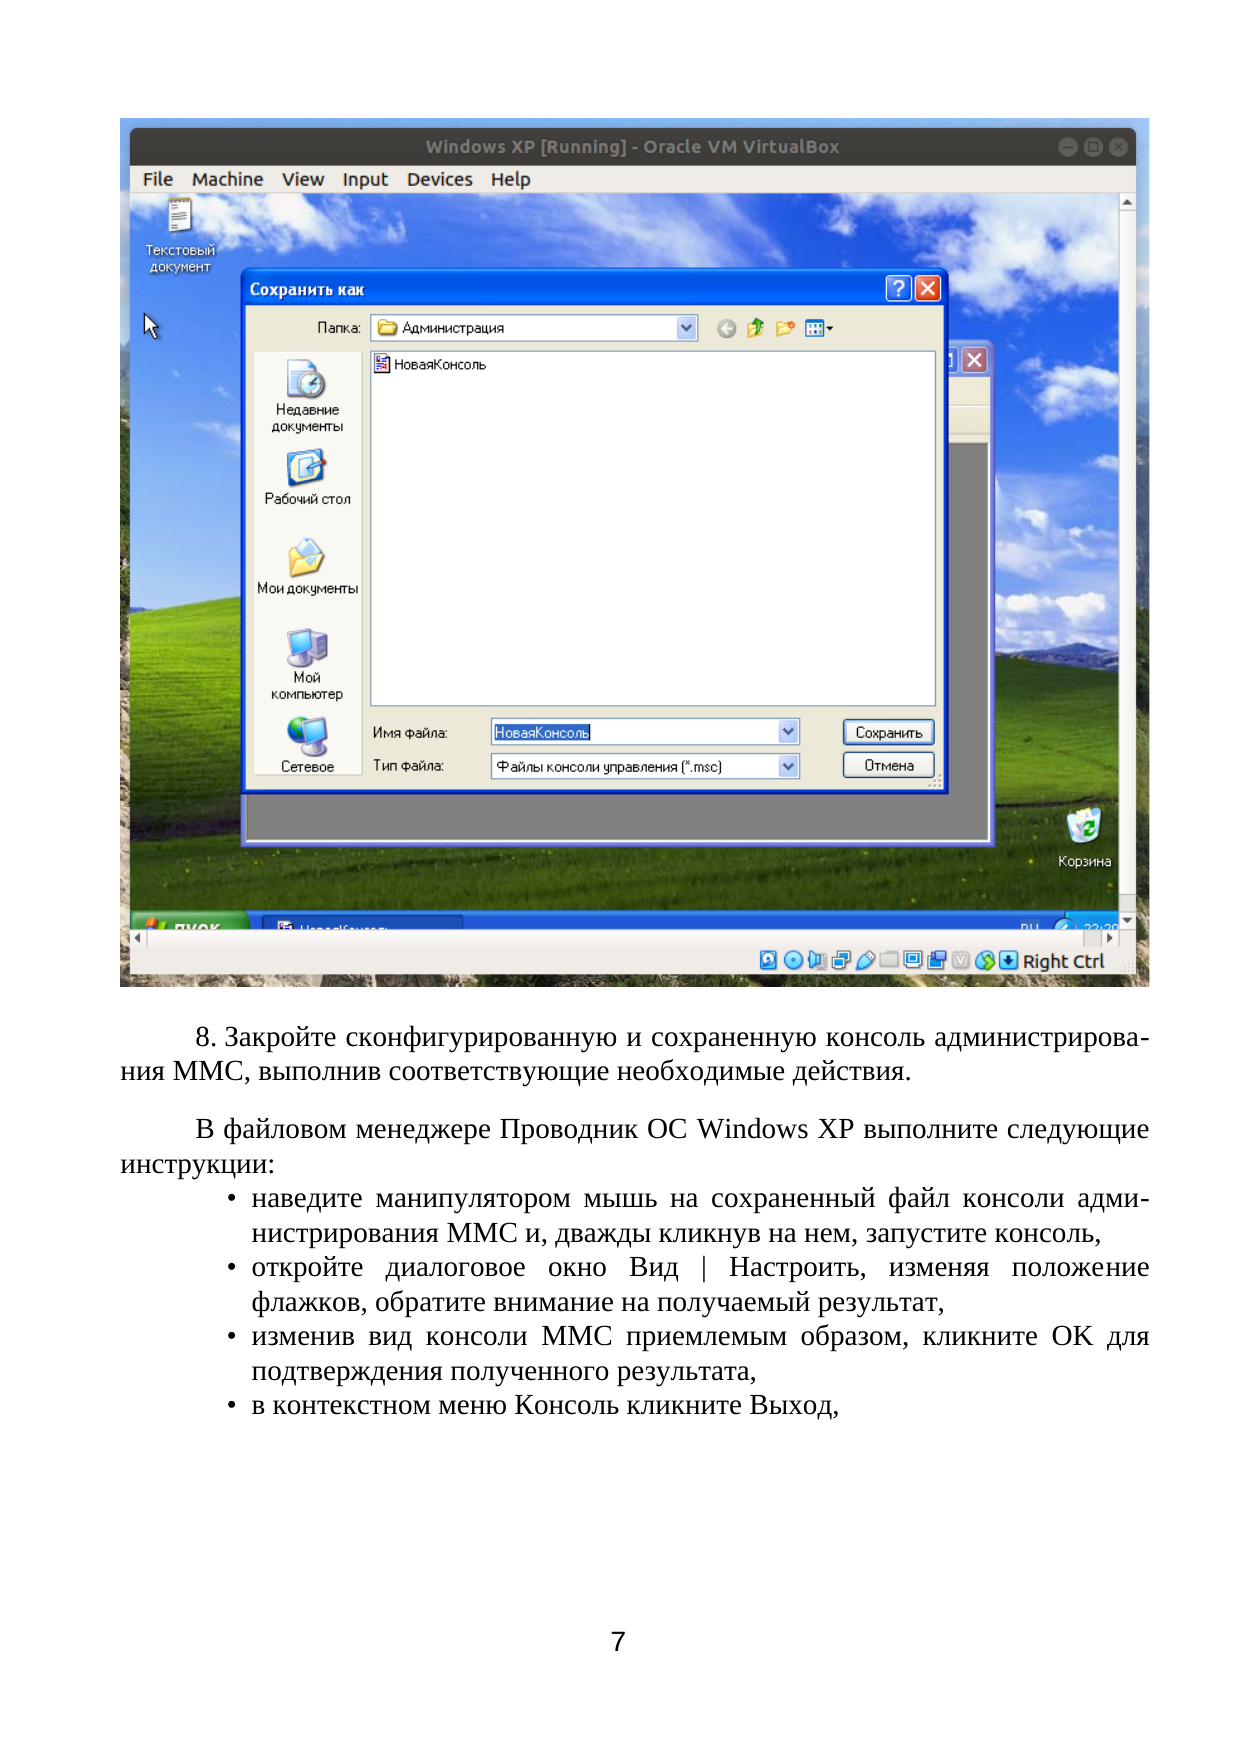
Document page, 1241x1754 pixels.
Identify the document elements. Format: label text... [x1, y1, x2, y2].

list наведите манипулятором мышь на сохраненный файл консоли адми­нистрирования MMC и, дважды кликнув на нем, запустите консоль, [226, 1180, 1149, 1249]
list изменив вид консоли MMC приемлемым образом, кликните OK для подтверждения полученного результата, [226, 1318, 1149, 1387]
list откройте диалоговое окно Вид | Настроить, изменяя положе­ние флажков, обратите внимание на получаемый результат, [226, 1249, 1149, 1318]
list в контекстном меню Консоль кликните Выход, [226, 1387, 1152, 1422]
text В файловом менеджере Проводник ОС Windows XP выполните следующие инструкции: [120, 1111, 1149, 1180]
list Закройте сконфигурированную и сохраненную консоль администрирова­ния MMC, выполнив соответствующие необходимые действия. [120, 1020, 1149, 1087]
picture [120, 118, 1150, 987]
